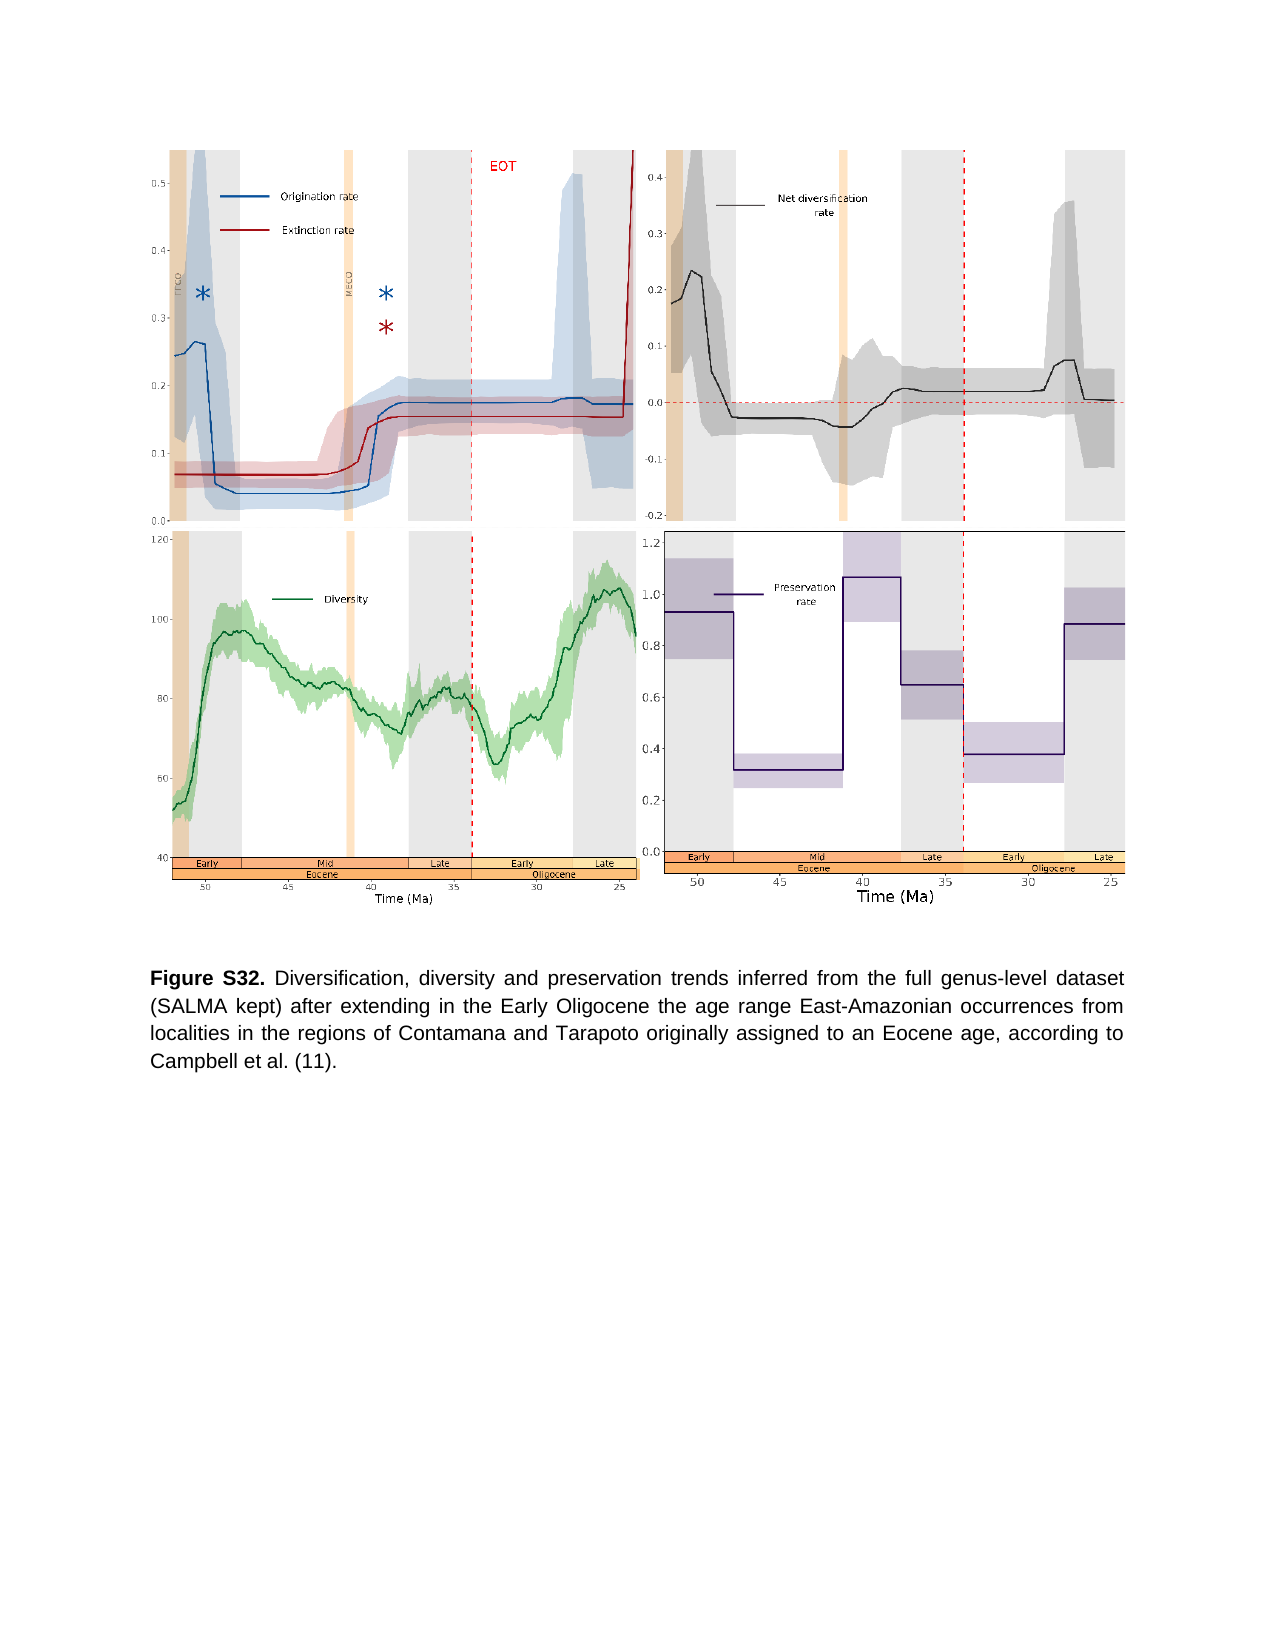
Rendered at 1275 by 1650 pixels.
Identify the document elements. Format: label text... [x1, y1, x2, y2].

picture [150, 150, 1125, 907]
text Figure S32. Diversification, diversity and preservation trends inferred from the full genus-level dataset (SALMA kept) after extending in the Early Oligocene the age range East-Amazonian occurrences from localities in the regions of Contamana and Tarapoto originally assigned to an Eocene age, according to Campbell et al. (11). [150, 966, 1125, 1072]
